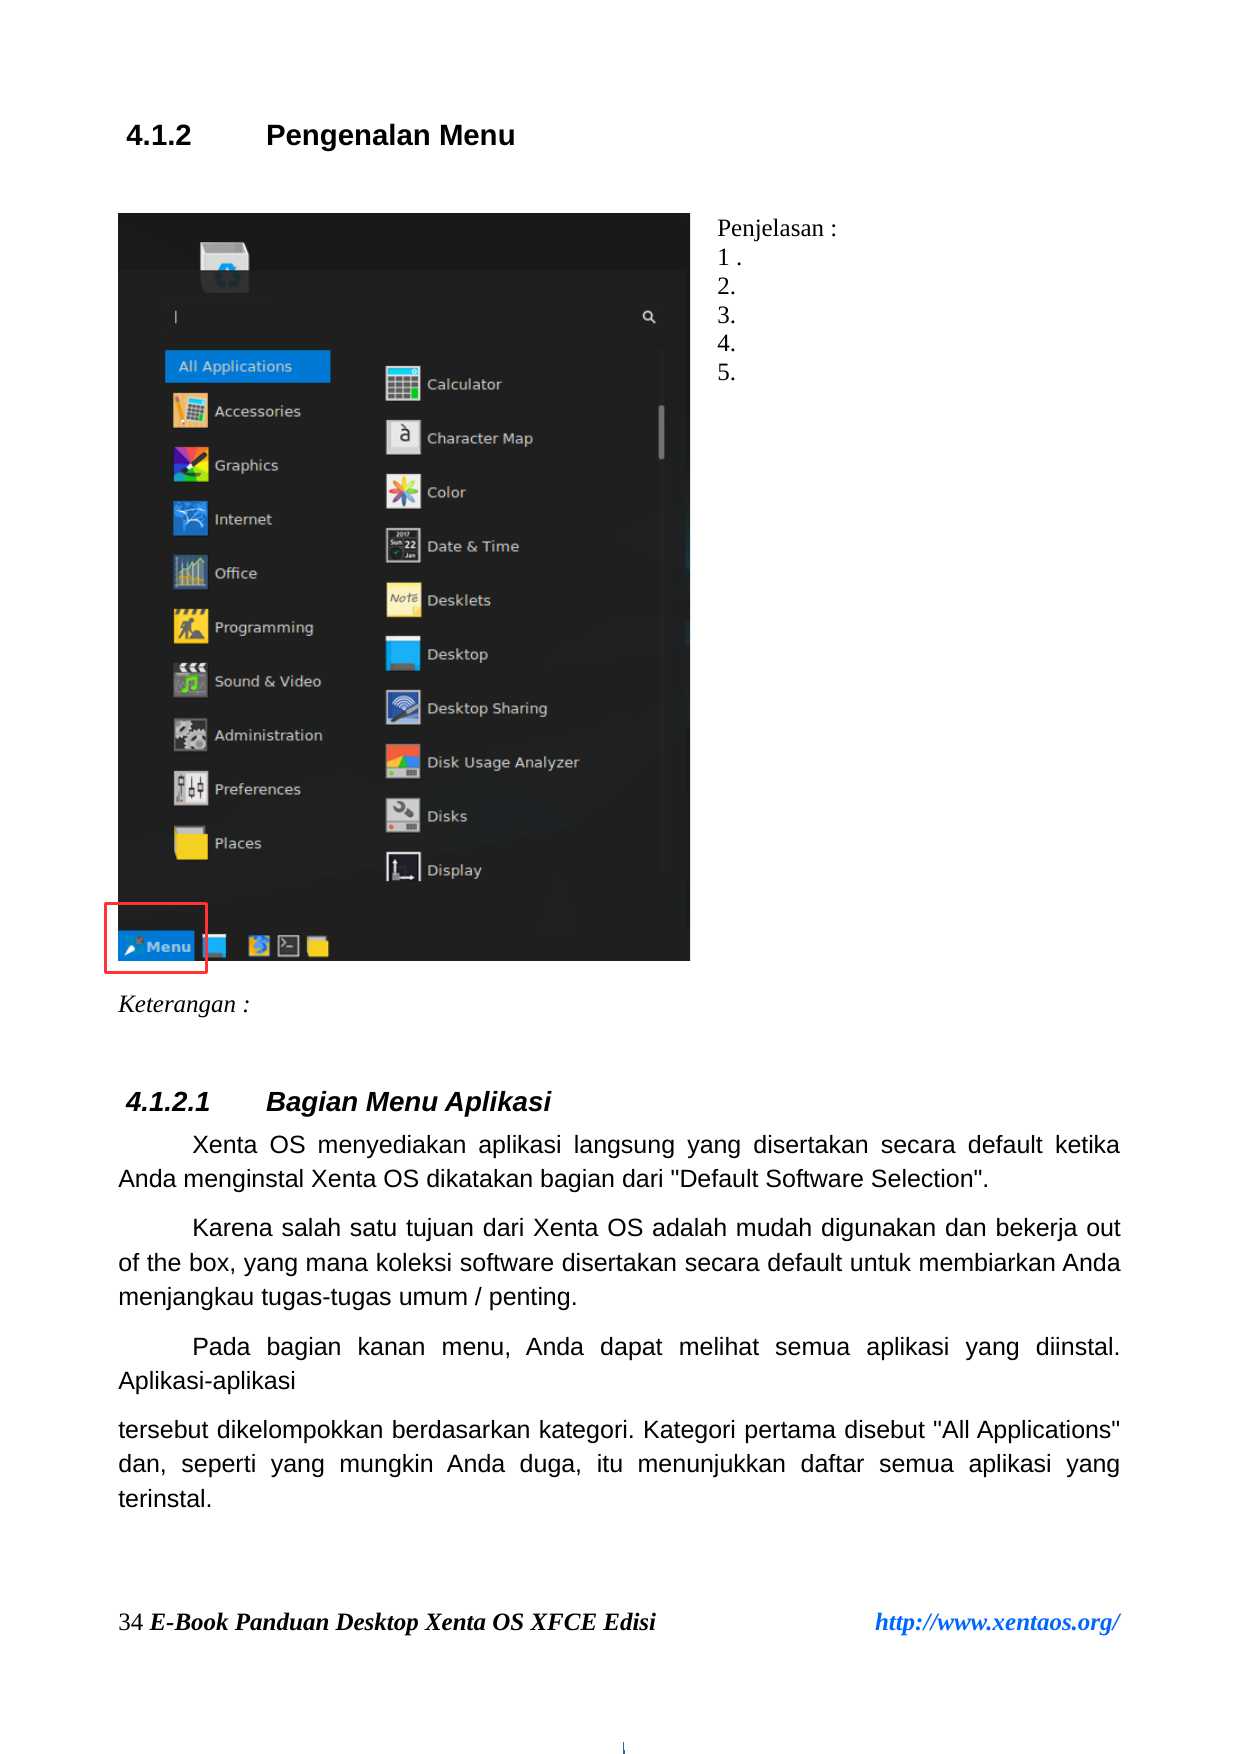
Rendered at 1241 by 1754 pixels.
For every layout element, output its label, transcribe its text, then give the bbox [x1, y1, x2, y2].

text Pada bagian kanan menu, Anda dapat melihat semua aplikasi yang diinstal. Aplikasi-aplikasi [118, 1331, 1122, 1395]
text Xenta OS menyediakan aplikasi langsung yang disertakan secara default ketika Anda menginstal Xenta OS dikatakan bagian dari "Default Software Selection". [118, 1130, 1122, 1193]
text tersebut dikelompokkan berdasarkan kategori. Kategori pertama disebut "All Applications" dan, seperti yang mungkin Anda duga, itu menunjukkan daftar semua aplikasi yang terinstal. [118, 1415, 1122, 1513]
subtitle Pengenalan Menu [118, 118, 1122, 152]
text Karena salah satu tujuan dari Xenta OS adalah mudah digunakan dan bekerja out of the box, yang mana koleksi software disertakan secara default untuk membiarkan Anda menjangkau tugas-tugas umum / penting. [118, 1213, 1122, 1311]
text Keterangan : [118, 226, 1122, 1018]
subtitle Bagian Menu Aplikasi [118, 1085, 1122, 1117]
